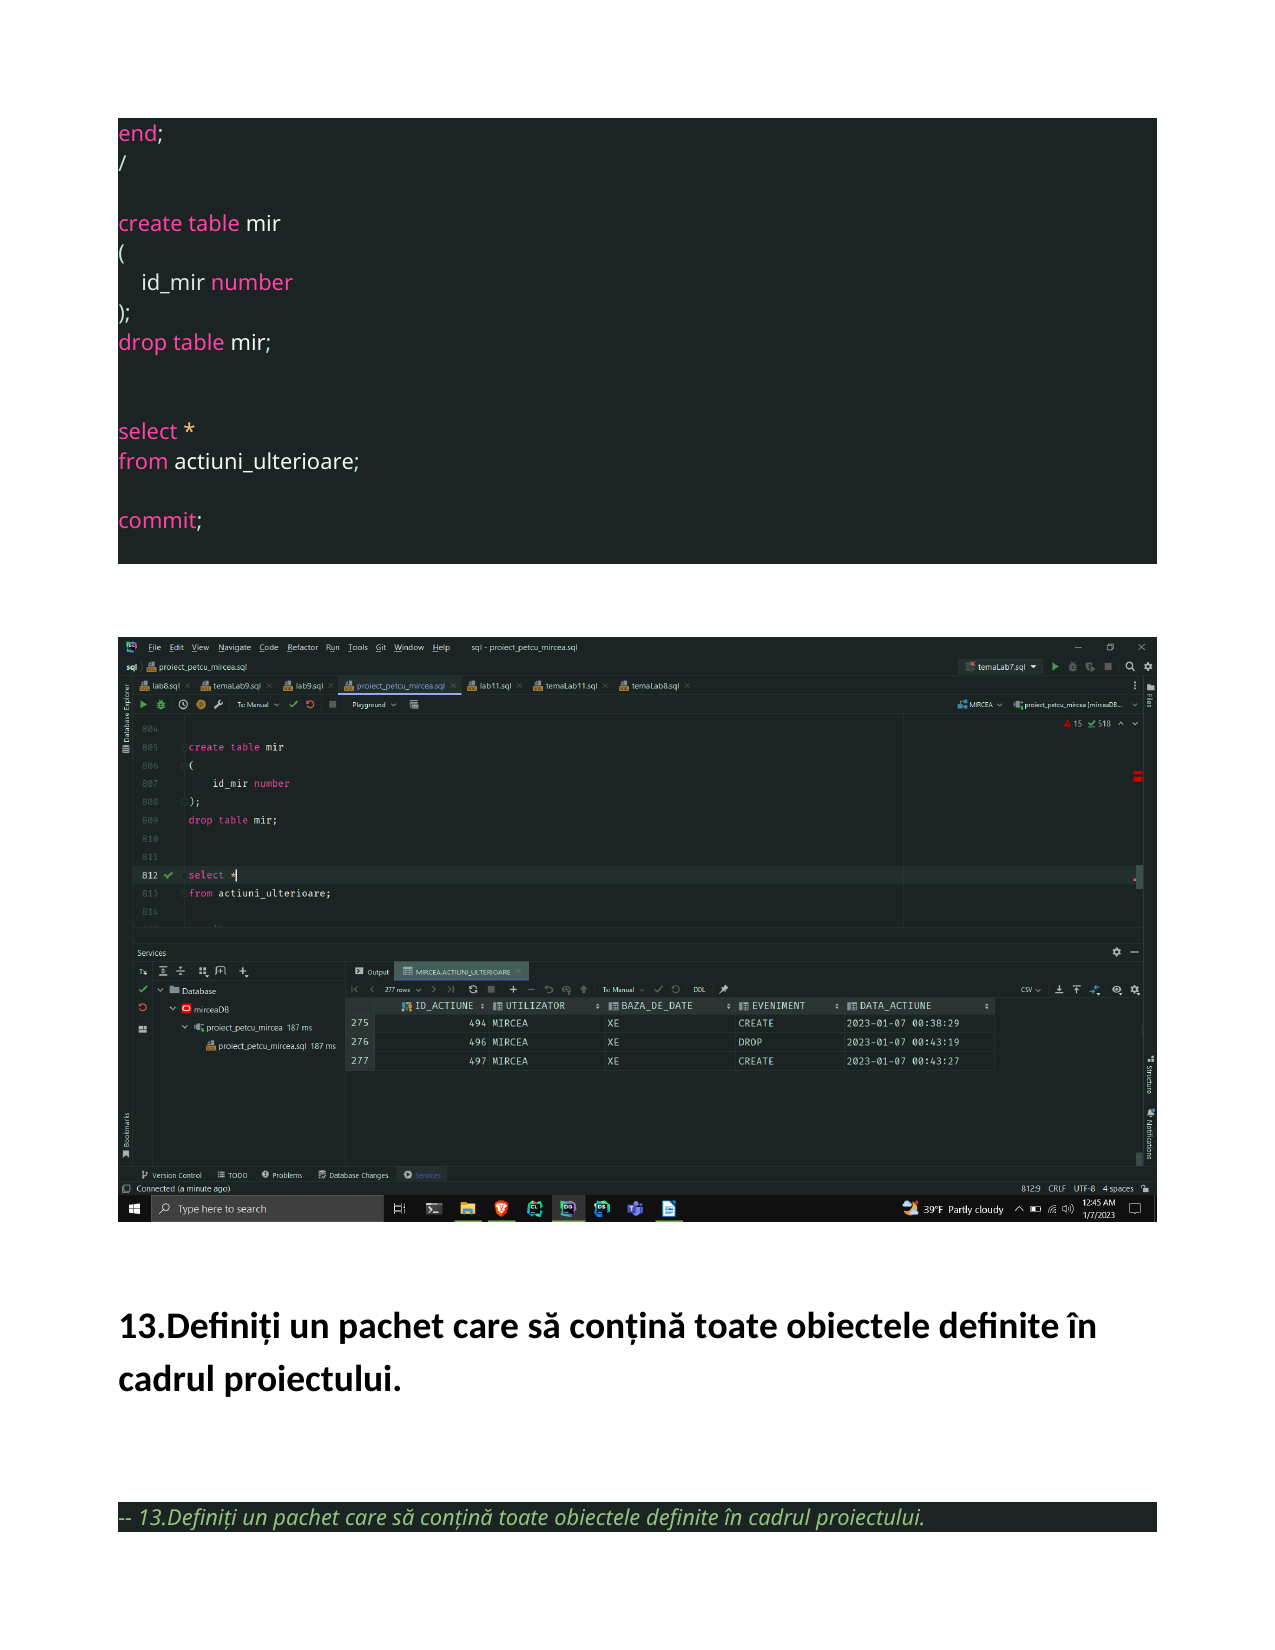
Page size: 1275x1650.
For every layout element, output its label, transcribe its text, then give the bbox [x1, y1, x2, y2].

text 13.Definiți un pachet care să conțină toate obiectele definite în cadrul proiectului. [118, 1302, 1157, 1401]
text end; / create table mir ( id_mir number ); drop table mir; select * from actiuni_ulterioare; commit; [118, 118, 1157, 564]
picture [118, 637, 1157, 1222]
text -- 13.Definiți un pachet care să conțină toate obiectele definite în cadrul proiectului. [118, 1502, 1157, 1532]
